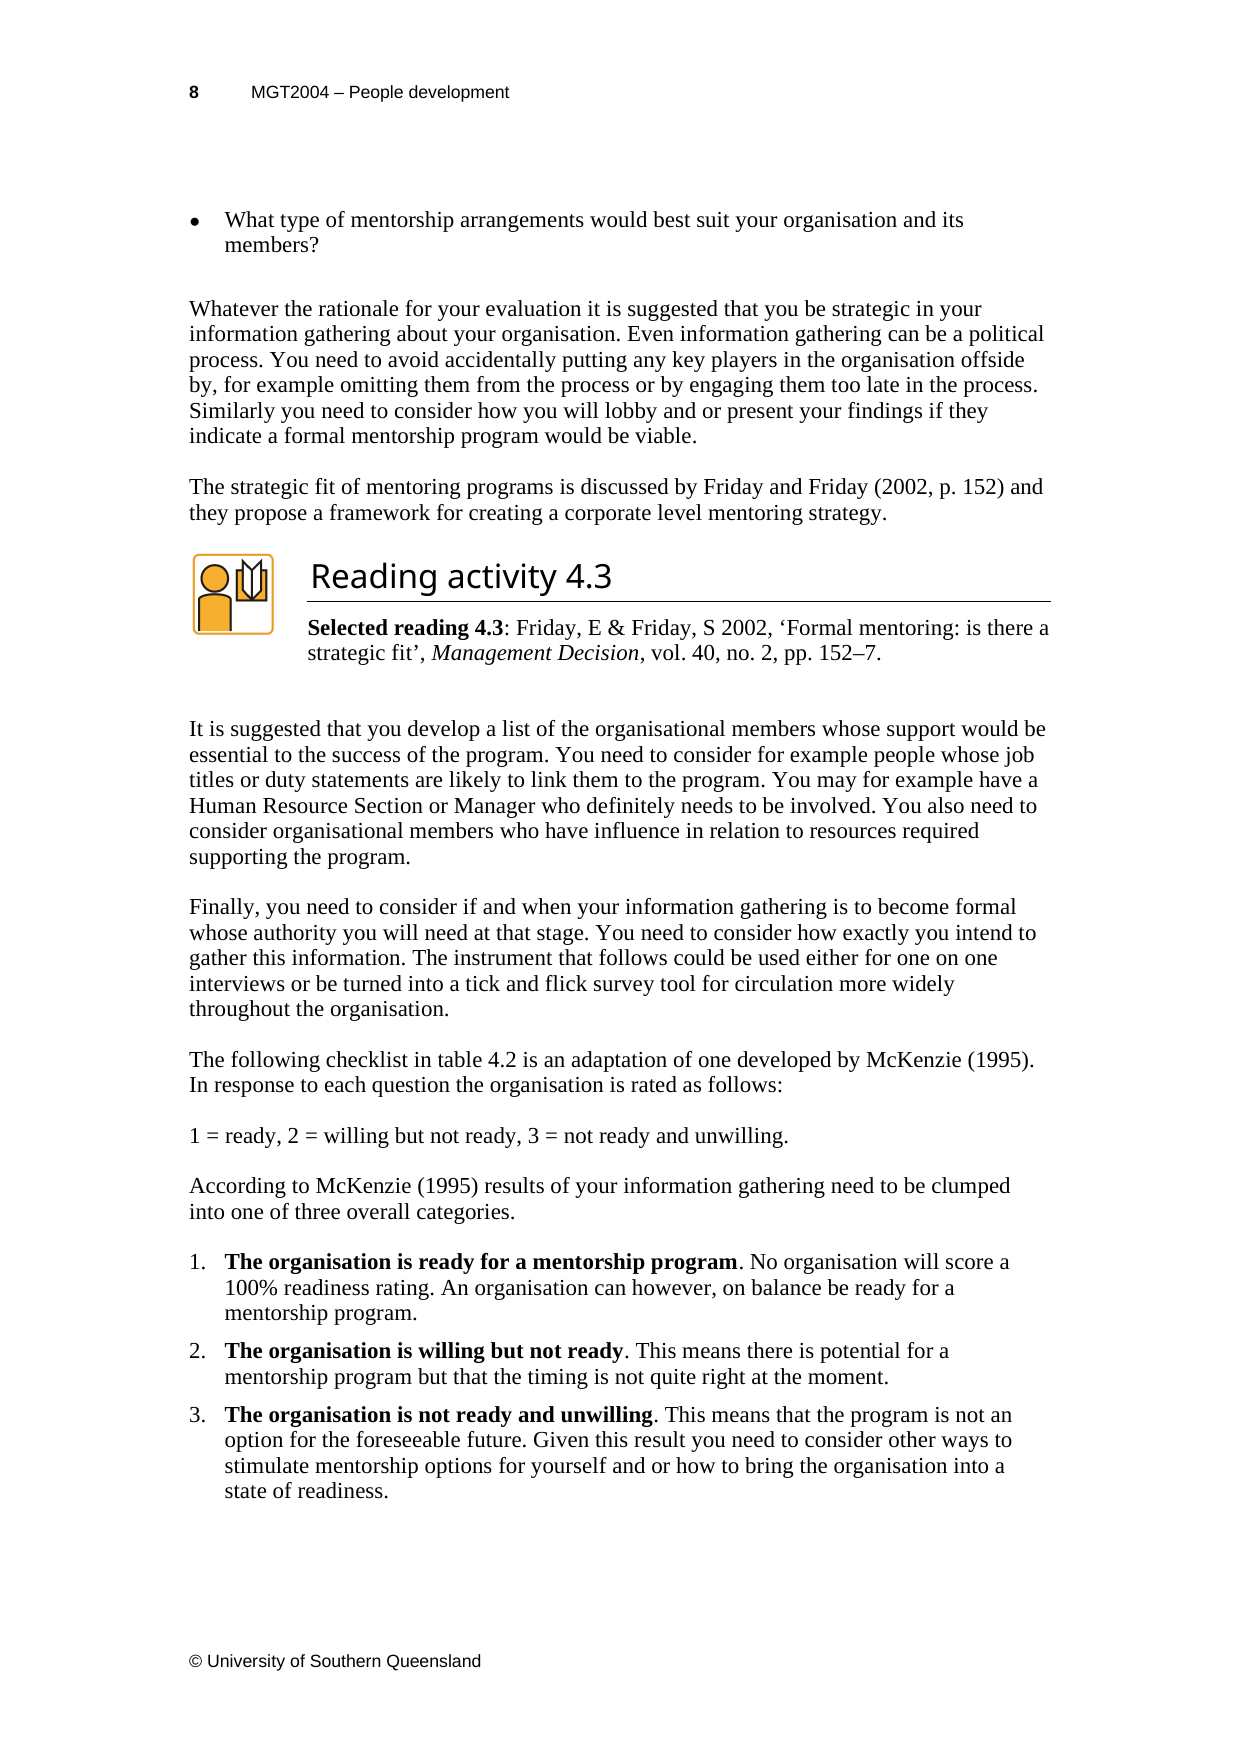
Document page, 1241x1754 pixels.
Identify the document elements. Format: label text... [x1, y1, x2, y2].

picture [188, 550, 278, 639]
text According to McKenzie (1995) results of your information gathering need to be clumped into one of three overall categories. [189, 1173, 1051, 1224]
text The strategic fit of mentoring programs is discussed by Friday and Friday (2002, p. 152) and they propose a framework for creating a corporate level mentoring strategy. [189, 474, 1051, 525]
text Whatever the rationale for your evaluation it is suggested that you be strategic in your information gathering about your organisation. Even information gathering can be a political process. You need to avoid accidentally putting any key players in the organisation offside by, for example omitting them from the process or by engaging them too late in the process. Similarly you need to consider how you will lobby and or present your findings if they indicate a formal mentorship program would be viable. [189, 296, 1051, 449]
list What type of mentorship arrangements would best suit your organisation and its members? [189, 207, 1051, 283]
table_header [189, 550, 307, 665]
text Finally, you need to consider if and when your information gathering is to become formal whose authority you will need at that stage. You need to consider how exactly you intend to gather this information. The instrument that follows could be used either for one on one interviews or be turned into a tick and flick survey tool for circulation more widely throughout the organisation. [189, 894, 1051, 1022]
table_header Selected reading 4.3: Friday, E & Friday, S 2002, ‘Formal mentoring: is there a strategic fit’, Management Decision, vol. 40, no. 2, pp. 152–7. [307, 602, 1051, 665]
table_header Reading activity 4.3 [307, 550, 1051, 601]
text The following checklist in table 4.2 is an adaptation of one developed by McKenzie (1995). In response to each question the organisation is rated as follows: [189, 1047, 1051, 1098]
list The organisation is willing but not ready. This means there is potential for a mentorship program but that the timing is not quite right at the moment. [189, 1338, 1051, 1389]
text 1 = ready, 2 = willing but not ready, 3 = not ready and unwilling. [189, 1123, 1051, 1148]
list The organisation is ready for a mentorship program. No organisation will score a 100% readiness rating. An organisation can however, on balance be ready for a mentorship program. [189, 1249, 1051, 1326]
list The organisation is not ready and unwilling. This means that the program is not an option for the foreseeable future. Given this result you need to consider other ways to stimulate mentorship options for yourself and or how to bring the organisation into a state of readiness. [189, 1402, 1051, 1504]
text It is suggested that you develop a list of the organisational members whose support would be essential to the success of the program. You need to consider for example people whose job titles or duty statements are likely to link them to the program. You may for example have a Human Resource Section or Manager who definitely needs to be involved. You also need to consider organisational members who have influence in relation to resources required supporting the program. [189, 716, 1051, 869]
